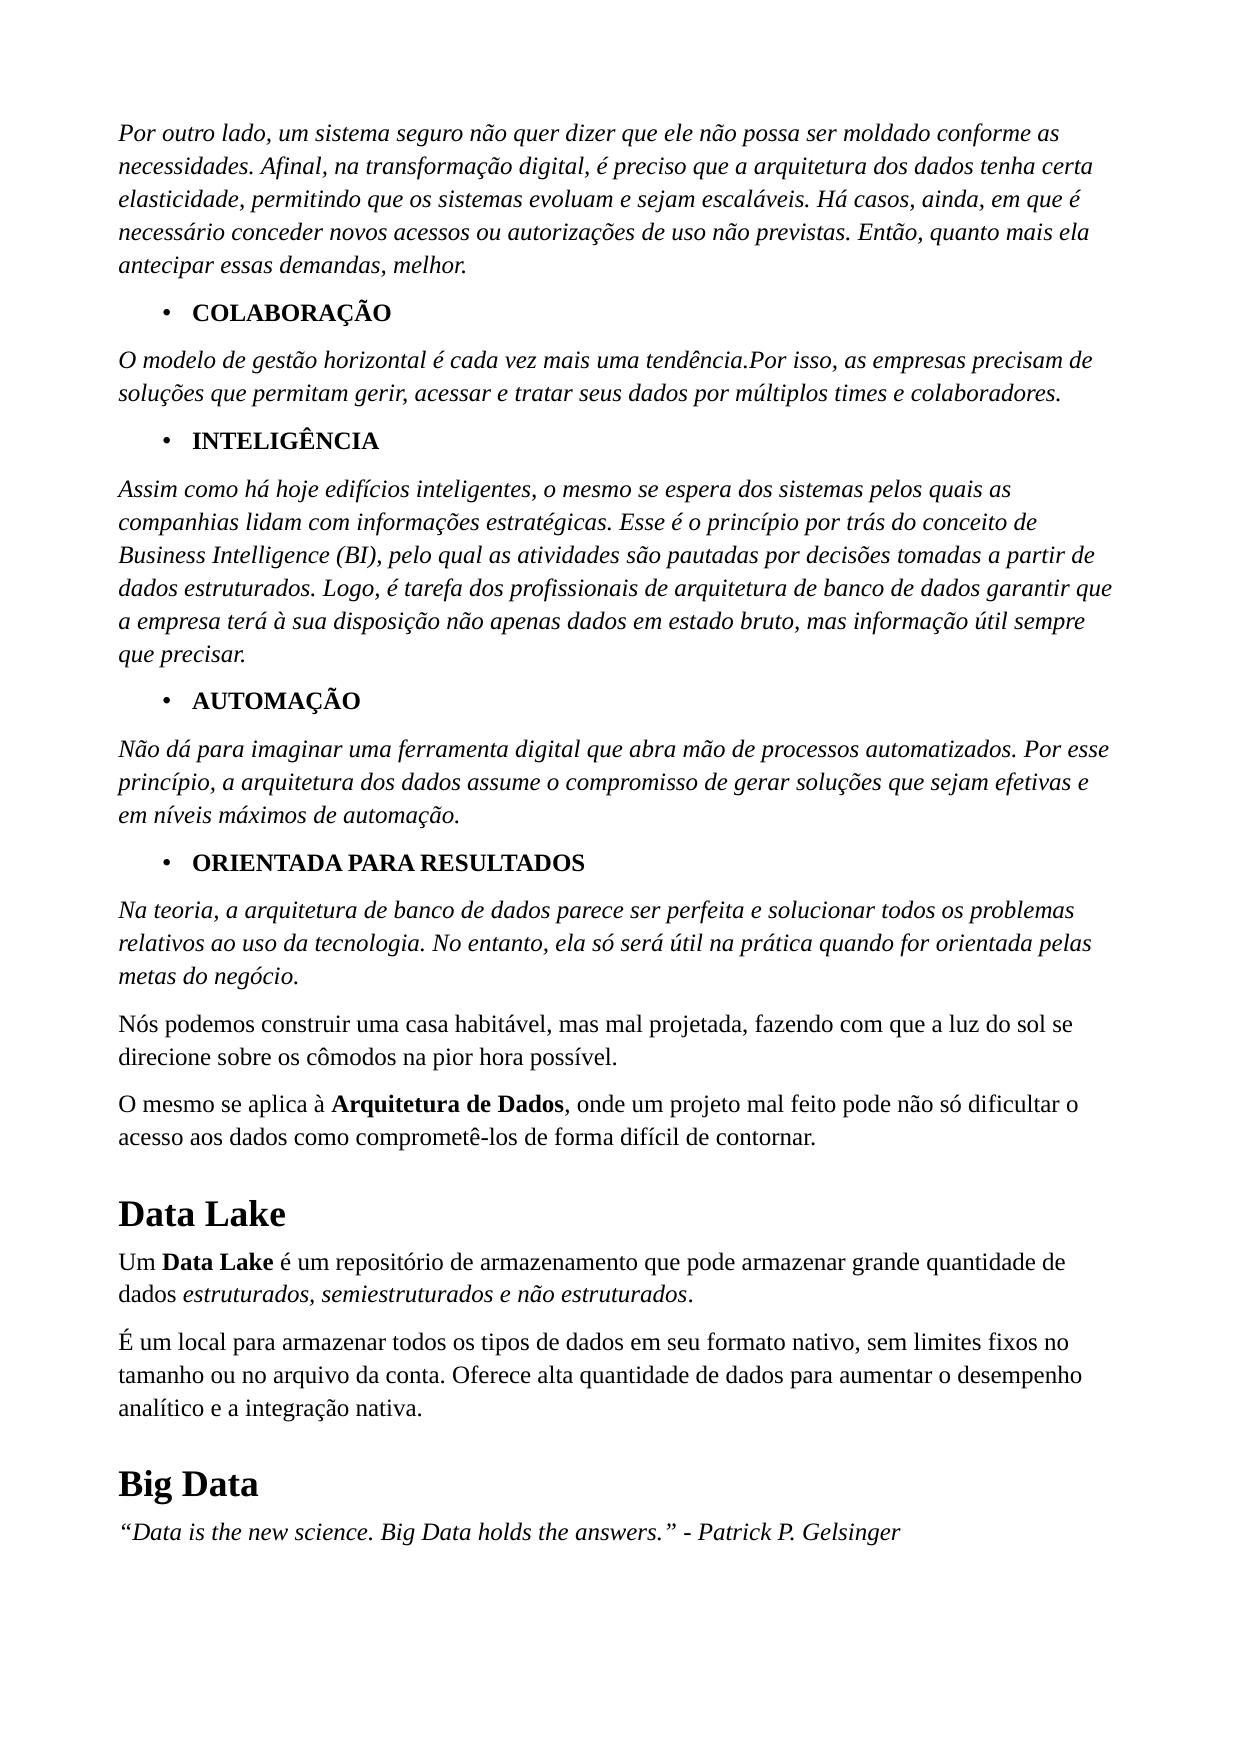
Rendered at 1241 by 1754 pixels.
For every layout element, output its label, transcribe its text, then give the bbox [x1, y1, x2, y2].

text É um local para armazenar todos os tipos de dados em seu formato nativo, sem limites fixos no tamanho ou no arquivo da conta. Oferece alta quantidade de dados para aumentar o desempenho analítico e a integração nativa. [118, 1327, 1122, 1422]
subtitle Data Lake [118, 1191, 1122, 1234]
subtitle Big Data [118, 1462, 1122, 1505]
text Um Data Lake é um repositório de armazenamento que pode armazenar grande quantidade de dados estruturados, semiestruturados e não estruturados. [118, 1247, 1122, 1308]
list ORIENTADA PARA RESULTADOS [162, 848, 1122, 876]
text “Data is the new science. Big Data holds the answers.” - Patrick P. Gelsinger [118, 1517, 1122, 1546]
text O mesmo se aplica à Arquitetura de Dados, onde um projeto mal feito pode não só dificultar o acesso aos dados como comprometê-los de forma difícil de contornar. [118, 1089, 1122, 1151]
list INTELIGÊNCIA [162, 426, 1122, 455]
list COLABORAÇÃO [162, 298, 1122, 327]
text O modelo de gestão horizontal é cada vez mais uma tendência.Por isso, as empresas precisam de soluções que permitam gerir, acessar e tratar seus dados por múltiplos times e colaboradores. [118, 345, 1122, 407]
list AUTOMAÇÃO [162, 686, 1122, 715]
text Nós podemos construir uma casa habitável, mas mal projetada, fazendo com que a luz do sol se direcione sobre os cômodos na pior hora possível. [118, 1009, 1122, 1071]
text Por outro lado, um sistema seguro não quer dizer que ele não possa ser moldado conforme as necessidades. Afinal, na transformação digital, é preciso que a arquitetura dos dados tenha certa elasticidade, permitindo que os sistemas evoluam e sejam escaláveis. Há casos, ainda, em que é necessário conceder novos acessos ou autorizações de uso não previstas. Então, quanto mais ela antecipar essas demandas, melhor. [118, 118, 1122, 279]
text Não dá para imaginar uma ferramenta digital que abra mão de processos automatizados. Por esse princípio, a arquitetura dos dados assume o compromisso de gerar soluções que sejam efetivas e em níveis máximos de automação. [118, 734, 1122, 829]
text Na teoria, a arquitetura de banco de dados parece ser perfeita e solucionar todos os problemas relativos ao uso da tecnologia. No entanto, ela só será útil na prática quando for orientada pelas metas do negócio. [118, 895, 1122, 990]
text Assim como há hoje edifícios inteligentes, o mesmo se espera dos sistemas pelos quais as companhias lidam com informações estratégicas. Esse é o princípio por trás do conceito de Business Intelligence (BI), pelo qual as atividades são pautadas por decisões tomadas a partir de dados estruturados. Logo, é tarefa dos profissionais de arquitetura de banco de dados garantir que a empresa terá à sua disposição não apenas dados em estado bruto, mas informação útil sempre que precisar. [118, 474, 1122, 667]
